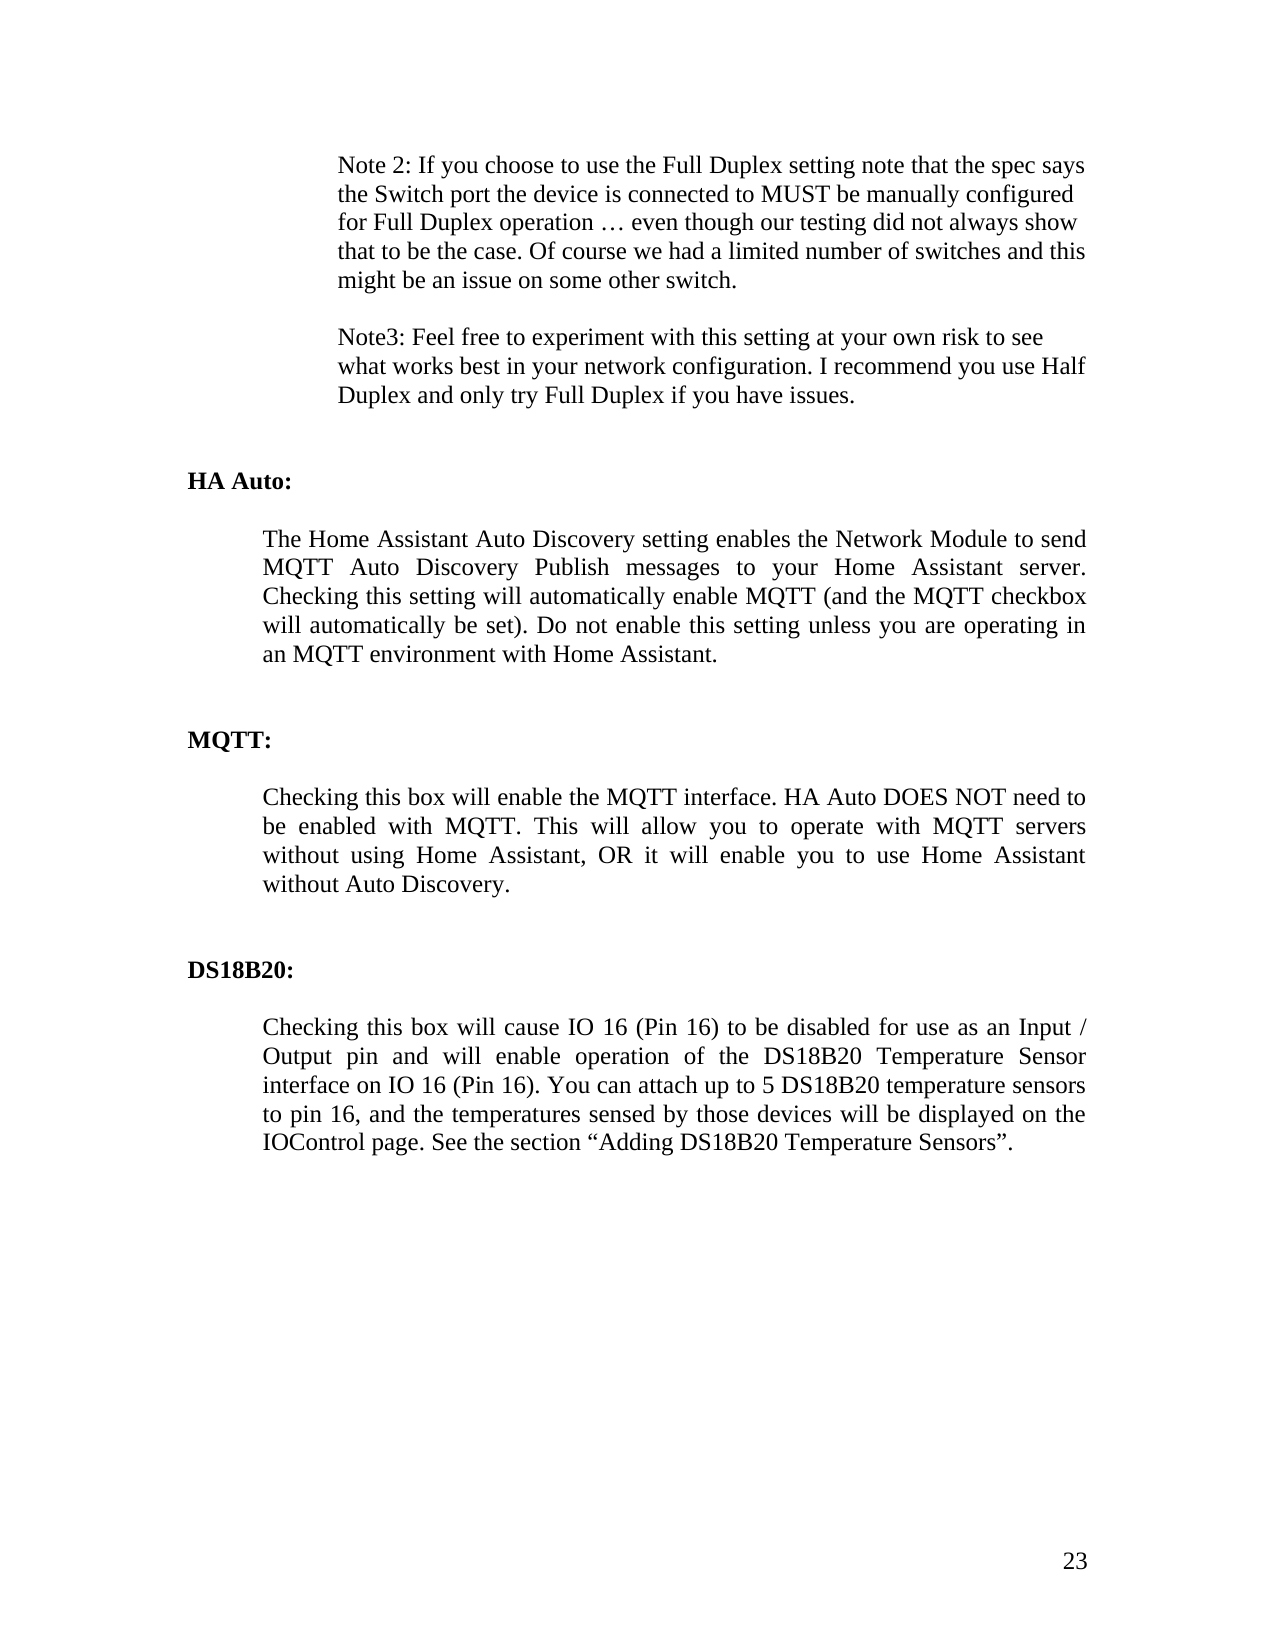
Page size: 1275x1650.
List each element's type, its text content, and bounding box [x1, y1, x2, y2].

text MQTT: [187, 725, 1087, 754]
text Note 2: If you choose to use the Full Duplex setting note that the spec says the Switch port the device is connected to MUST be manually configured for Full Duplex operation … even though our testing did not always show that to be the case. Of course we had a limited number of switches and this might be an issue on some other switch. [337, 150, 1087, 294]
text Note3: Feel free to experiment with this setting at your own risk to see what works best in your network configuration. I recommend you use Half Duplex and only try Full Duplex if you have issues. [337, 322, 1087, 409]
text Checking this box will enable the MQTT interface. HA Auto DOES NOT need to be enabled with MQTT. This will allow you to operate with MQTT servers without using Home Assistant, OR it will enable you to use Home Assistant without Auto Discovery. [262, 782, 1087, 897]
text HA Auto: [187, 466, 1087, 495]
text The Home Assistant Auto Discovery setting enables the Network Module to send MQTT Auto Discovery Publish messages to your Home Assistant server. Checking this setting will automatically enable MQTT (and the MQTT checkbox will automatically be set). Do not enable this setting unless you are operating in an MQTT environment with Home Assistant. [262, 524, 1087, 667]
text DS18B20: [187, 955, 1087, 984]
text Checking this box will cause IO 16 (Pin 16) to be disabled for use as an Input / Output pin and will enable operation of the DS18B20 Temperature Sensor interface on IO 16 (Pin 16). You can attach up to 5 DS18B20 temperature sensors to pin 16, and the temperatures sensed by those devices will be displayed on the IOControl page. See the section “Adding DS18B20 Temperature Sensors”. [262, 1012, 1087, 1156]
